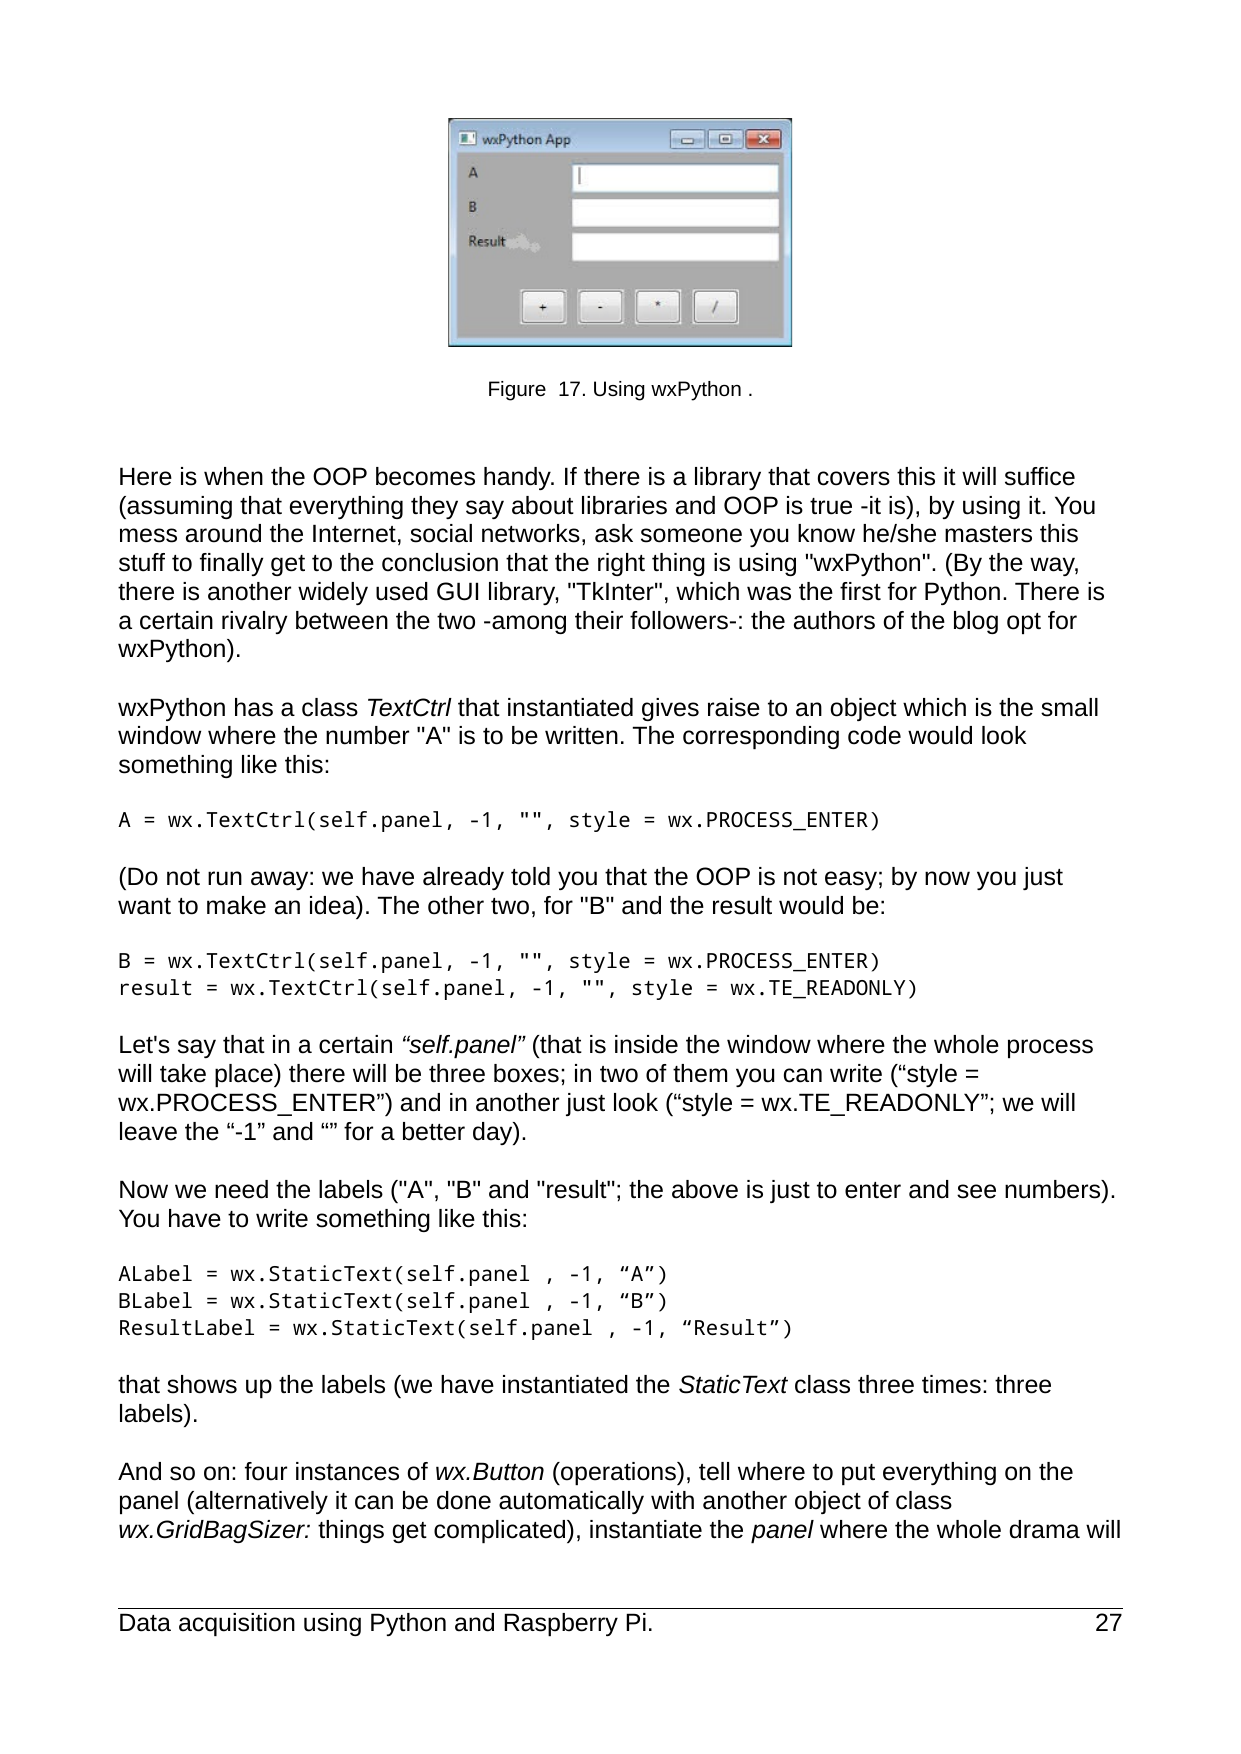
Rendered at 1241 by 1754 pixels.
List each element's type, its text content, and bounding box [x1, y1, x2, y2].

text And so on: four instances of wx.Button (operations), tell where to put everything on the panel (alternatively it can be done automatically with another object of class wx.GridBagSizer: things get complicated), instantiate the panel where the whole drama will [118, 1457, 1122, 1543]
text wxPython has a class TextCtrl that instantiated gives raise to an object which is the small window where the number "A" is to be written. The corresponding code would look something like this: [118, 693, 1122, 779]
text ALabel = wx.StaticText(self.panel , -1, “A”) [118, 1262, 1122, 1286]
text Here is when the OOP becomes handy. If there is a library that covers this it will suffice (assuming that everything they say about libraries and OOP is true -it is), by using it. You mess around the Internet, social networks, ask someone you know he/she masters this stuff to finally get to the conclusion that the right thing is using "wxPython". (By the way, there is another widely used GUI library, "TkInter", which was the first for Python. There is a certain rivalry between the two -among their followers-: the authors of the blog opt for wxPython). [118, 462, 1122, 663]
text Let's say that in a certain “self.panel” (that is inside the window where the whole process will take place) there will be three boxes; in two of them you can write (“style = wx.PROCESS_ENTER”) and in another just look (“style = wx.TE_READONLY”; we will leave the “-1” and “” for a better day). [118, 1030, 1122, 1145]
text BLabel = wx.StaticText(self.panel , -1, “B”) [118, 1289, 1122, 1313]
text ResultLabel = wx.StaticText(self.panel , -1, “Result”) [118, 1316, 1122, 1341]
text B = wx.TextCtrl(self.panel, -1, "", style = wx.PROCESS_ENTER) [118, 949, 1122, 973]
text Figure 17. Using wxPython . [118, 118, 1122, 401]
text result = wx.TextCtrl(self.panel, -1, "", style = wx.TE_READONLY) [118, 976, 1122, 1001]
text Now we need the labels ("A", "B" and "result"; the above is just to enter and see numbers). You have to write something like this: [118, 1175, 1122, 1232]
picture [448, 118, 793, 347]
text that shows up the labels (we have instantiated the StaticText class three times: three labels). [118, 1370, 1122, 1428]
text A = wx.TextCtrl(self.panel, -1, "", style = wx.PROCESS_ENTER) [118, 808, 1122, 833]
text (Do not run away: we have already told you that the OOP is not easy; by now you just want to make an idea). The other two, for "B" and the result would be: [118, 862, 1122, 920]
